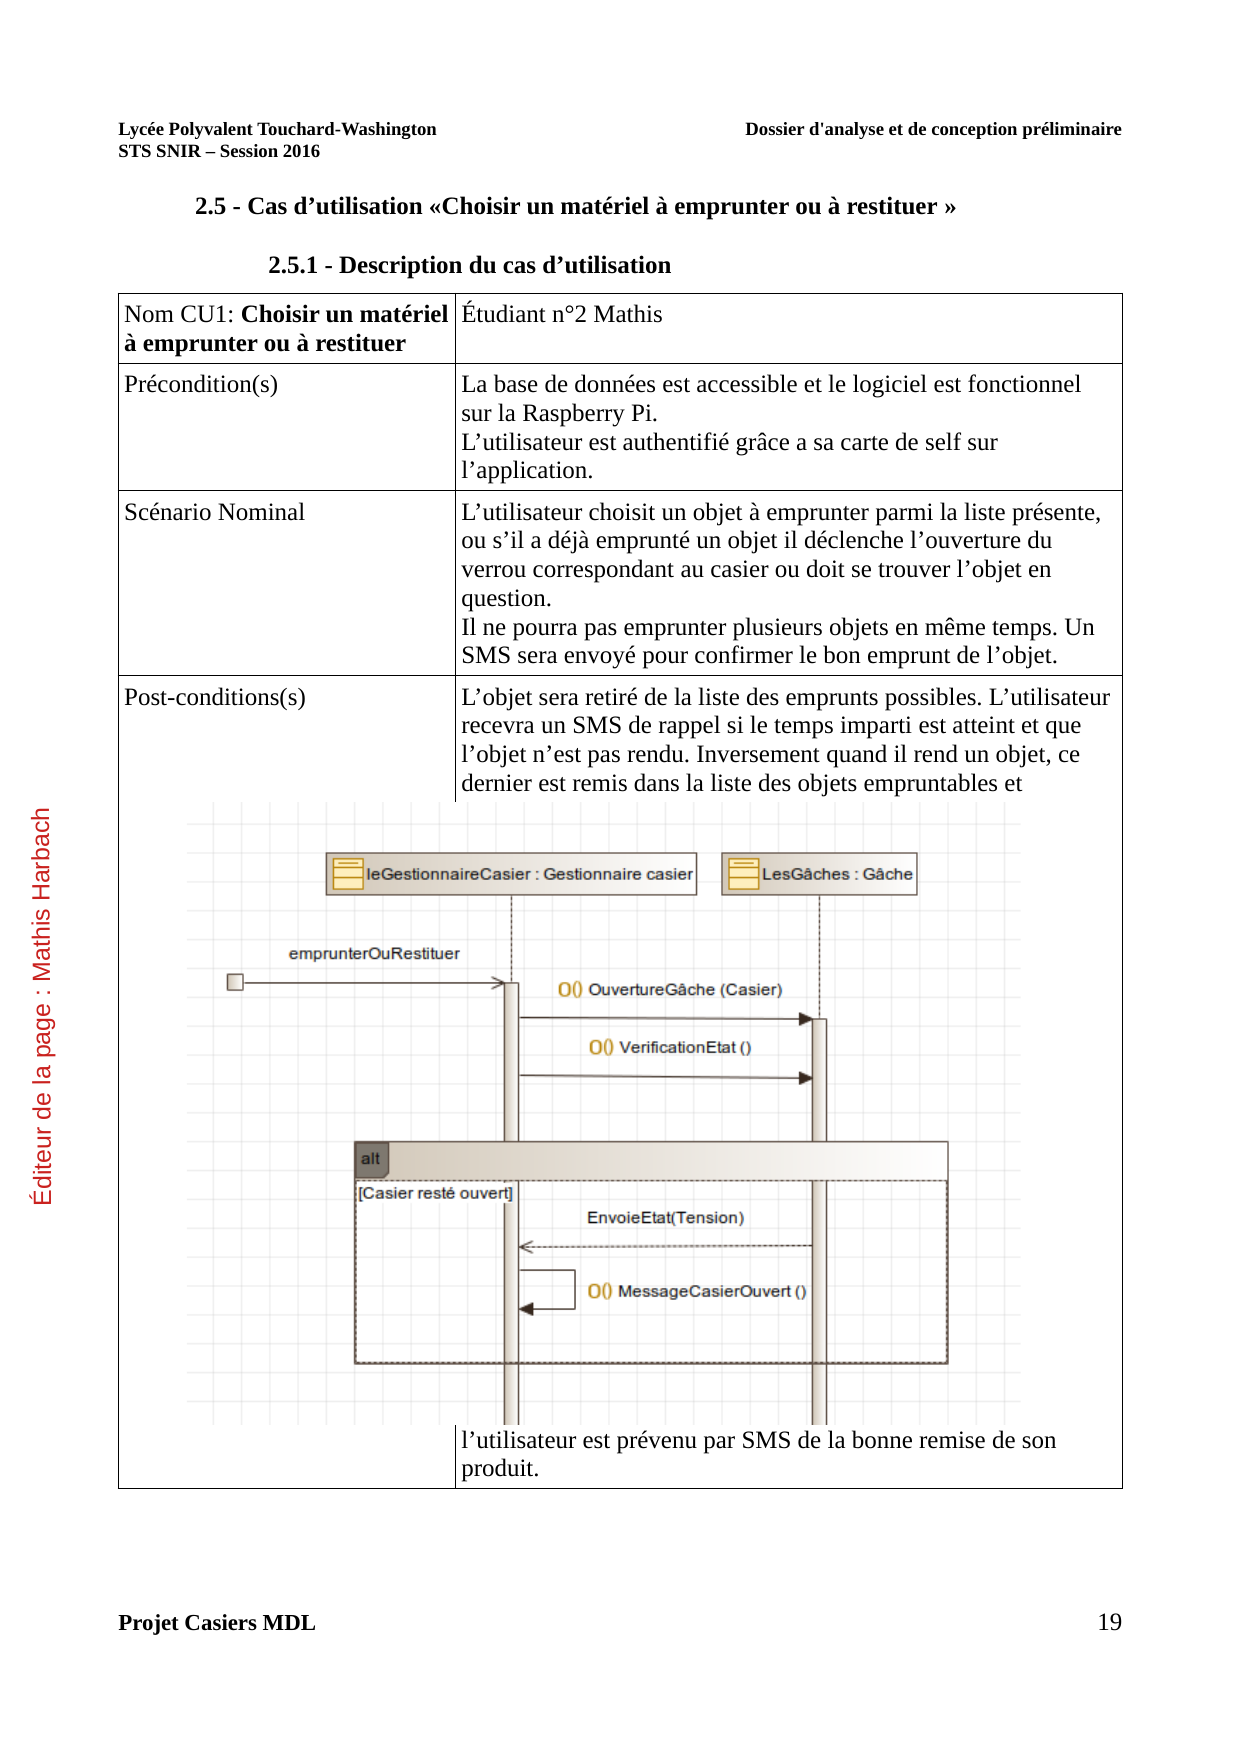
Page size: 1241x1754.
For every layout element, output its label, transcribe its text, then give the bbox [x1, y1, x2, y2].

subtitle 2.5.1 - Description du cas d’utilisation [118, 247, 1122, 280]
picture [186, 802, 1021, 1425]
table_cell Scénario Nominal [119, 491, 455, 675]
table_header Nom CU1: Choisir un matériel à emprunter ou à restituer [119, 294, 455, 363]
table_cell Post-conditions(s) [119, 676, 455, 1488]
table_cell L’objet sera retiré de la liste des emprunts possibles. L’utilisateur recevra un SMS de rappel si le temps imparti est atteint et que l’objet n’est pas rendu. Inversement quand il rend un objet, ce dernier est remis dans la liste des objets empruntables et l’utilisateur est prévenu par SMS de la bonne remise de son produit. [456, 676, 1122, 1488]
table_cell La base de données est accessible et le logiciel est fonctionnel sur la Raspberry Pi. L’utilisateur est authentifié grâce a sa carte de self sur l’application. [456, 364, 1122, 490]
table_header Étudiant n°2 Mathis [456, 294, 1122, 363]
table_cell L’utilisateur choisit un objet à emprunter parmi la liste présente, ou s’il a déjà emprunté un objet il déclenche l’ouverture du verrou correspondant au casier ou doit se trouver l’objet en question. Il ne pourra pas emprunter plusieurs objets en même temps. Un SMS sera envoyé pour confirmer le bon emprunt de l’objet. [456, 491, 1122, 675]
subtitle 2.5 - Cas d’utilisation «Choisir un matériel à emprunter ou à restituer » [195, 191, 1122, 219]
table_cell Précondition(s) [119, 364, 455, 490]
